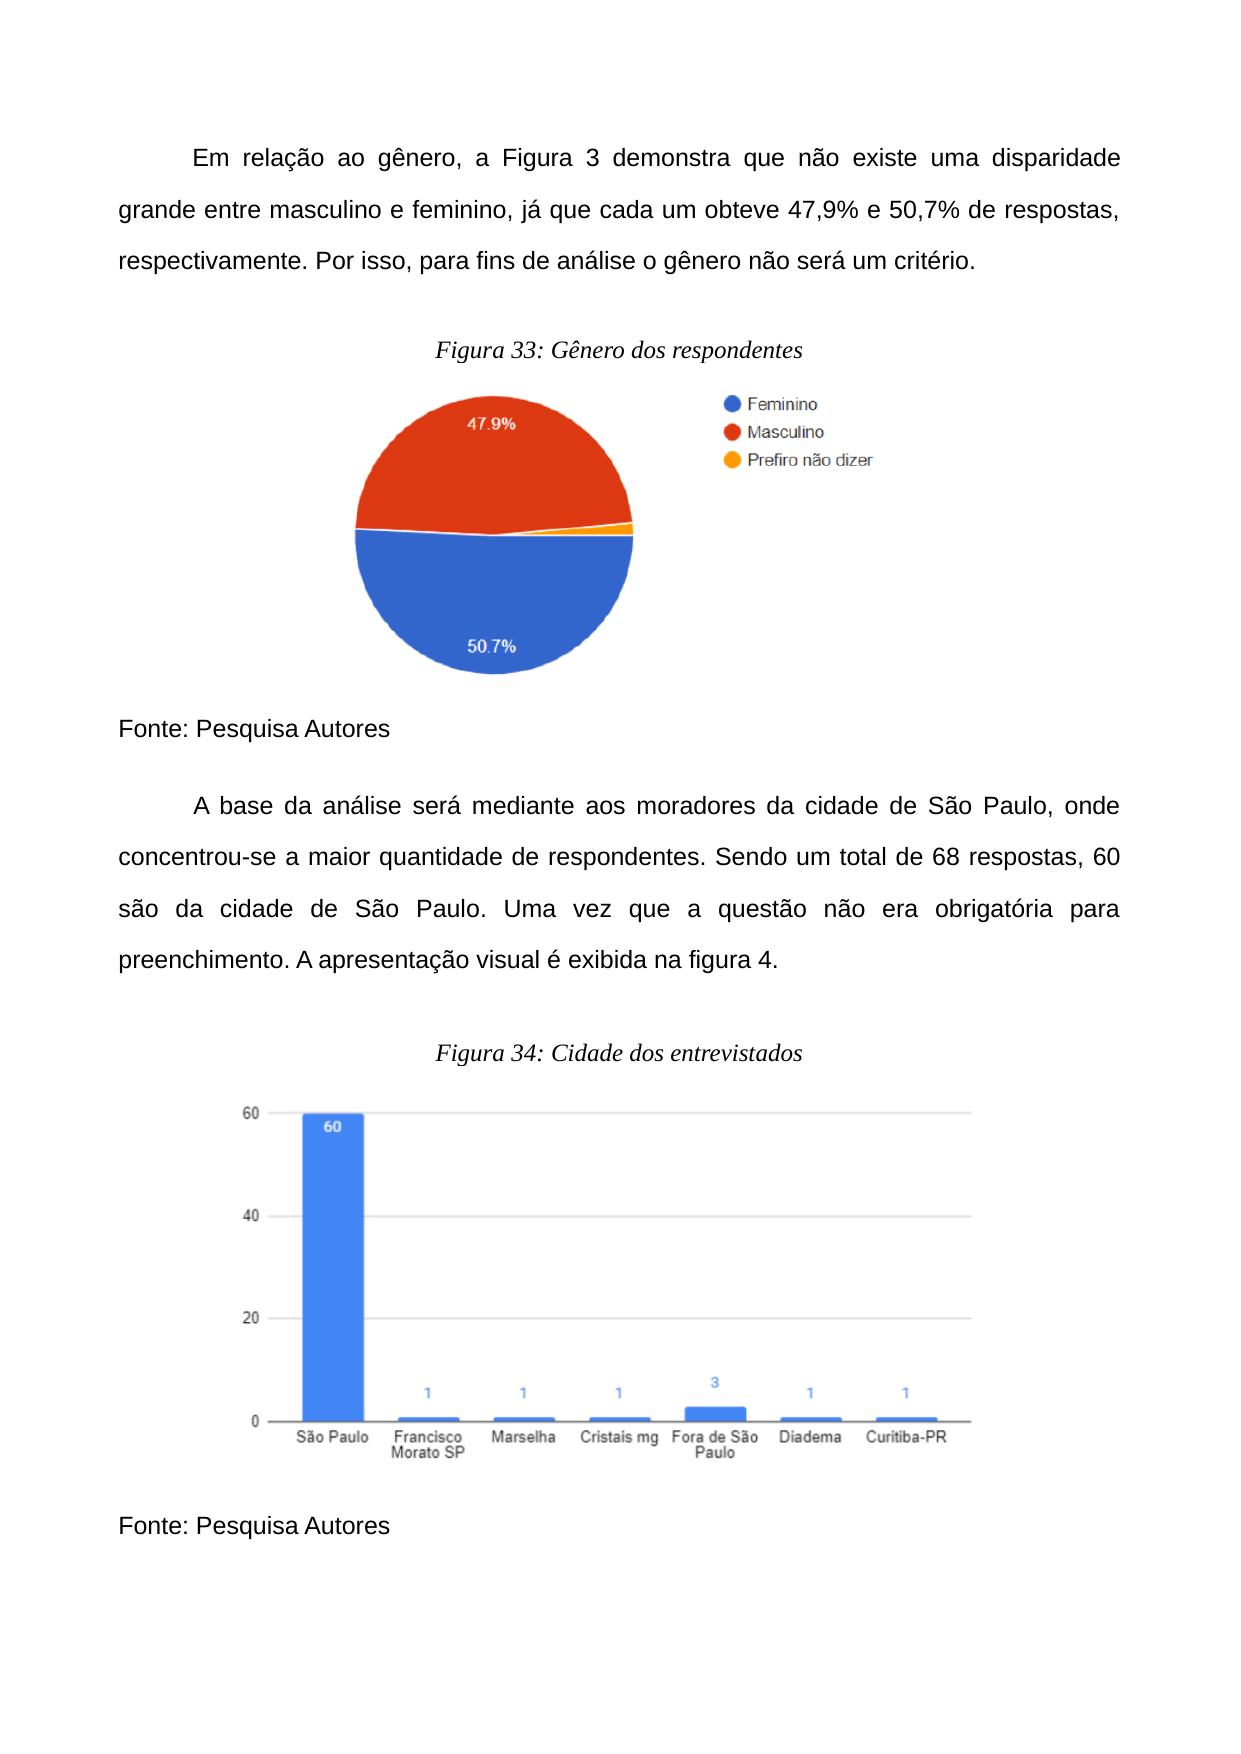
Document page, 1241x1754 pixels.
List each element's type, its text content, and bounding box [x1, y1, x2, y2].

text Figura 33: Gênero dos respondentes [335, 335, 906, 363]
text Figura 34: Cidade dos entrevistados [218, 1038, 1022, 1066]
text A base da análise será mediante aos moradores da cidade de São Paulo, onde concentrou-se a maior quantidade de respondentes. Sendo um total de 68 respostas, 60 são da cidade de São Paulo. Uma vez que a questão não era obrigatória para preenchimento. A apresentação visual é exibida na figura 4. [118, 791, 1122, 974]
text Fonte: Pesquisa Autores [118, 347, 1122, 743]
picture [218, 1066, 1022, 1482]
picture [334, 363, 906, 686]
text [335, 322, 906, 335]
text Fonte: Pesquisa Autores [118, 1048, 1122, 1606]
text [218, 1025, 1022, 1038]
text Em relação ao gênero, a Figura 3 demonstra que não existe uma disparidade grande entre masculino e feminino, já que cada um obteve 47,9% e 50,7% de respostas, respectivamente. Por isso, para fins de análise o gênero não será um critério. [118, 143, 1122, 275]
